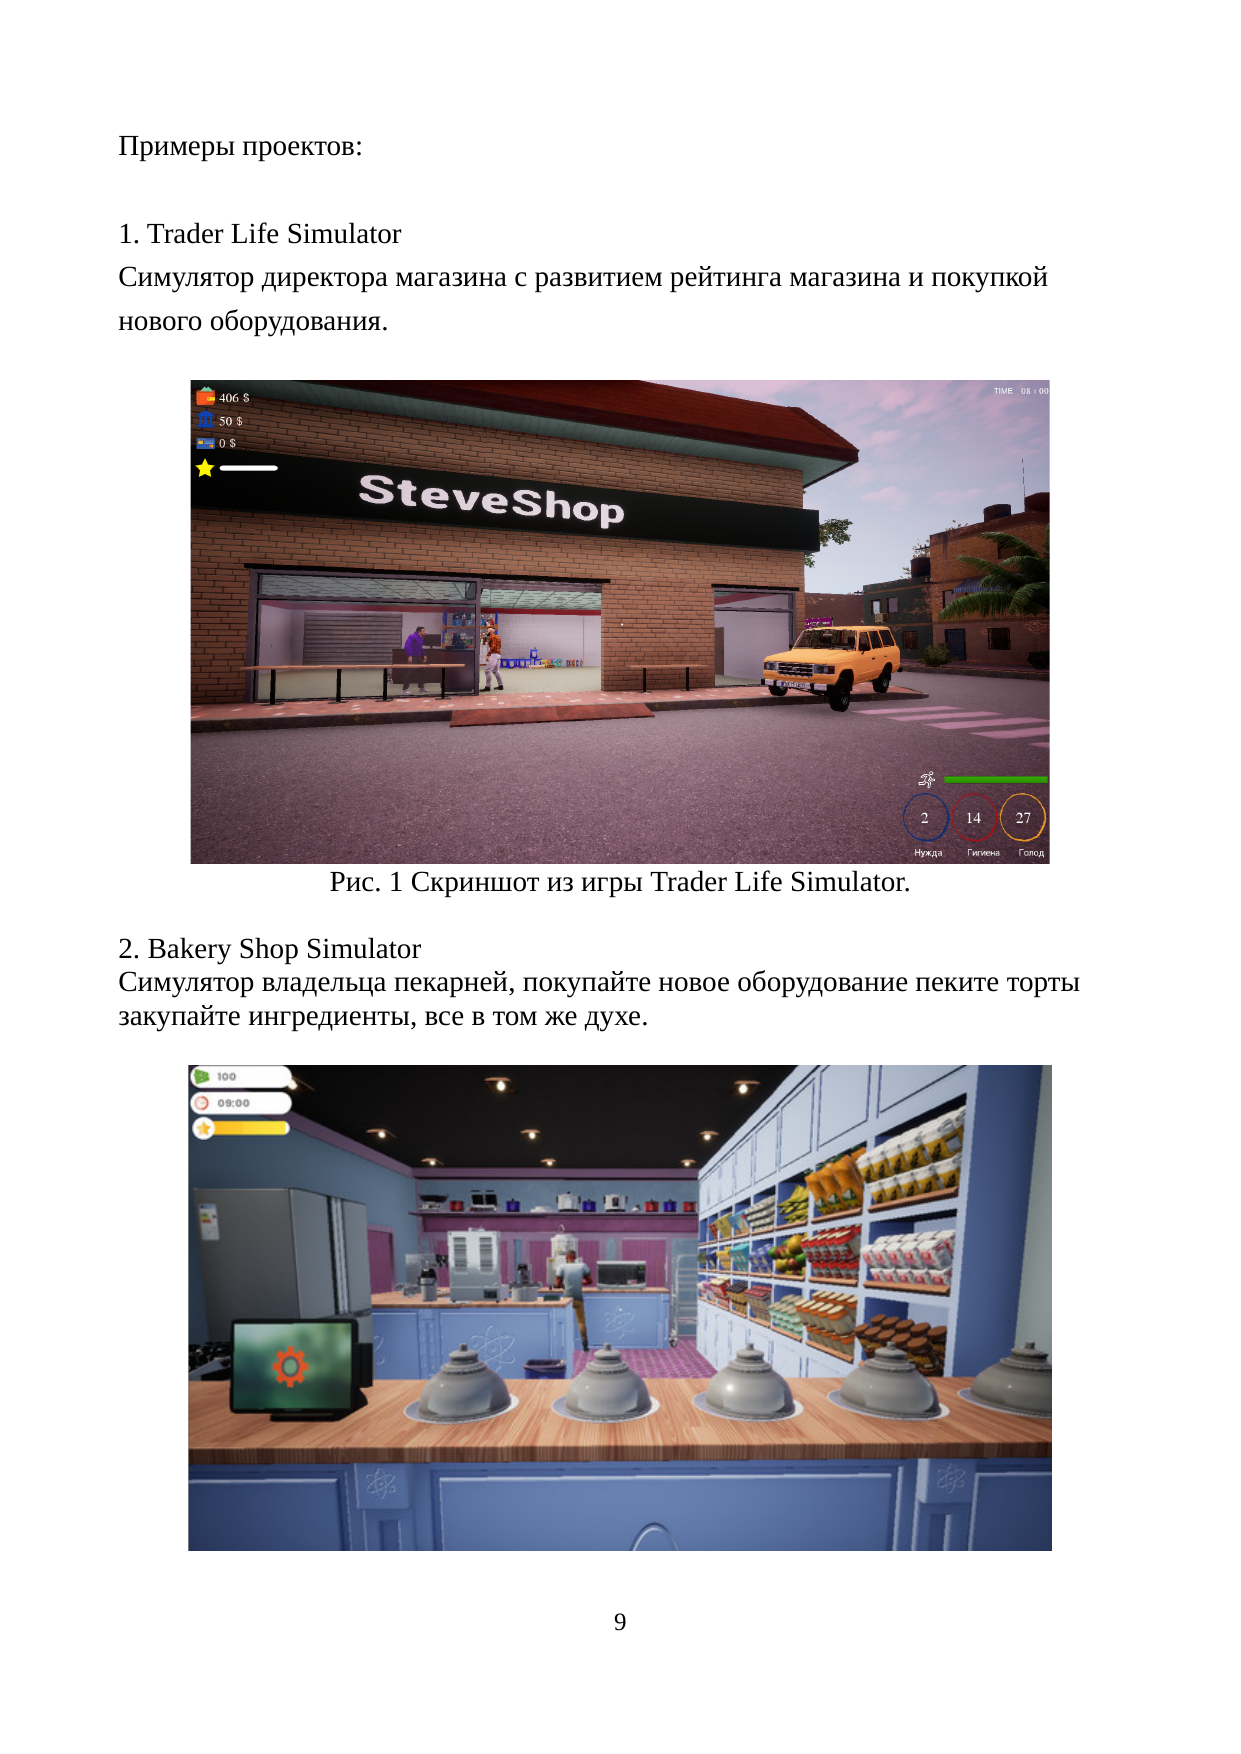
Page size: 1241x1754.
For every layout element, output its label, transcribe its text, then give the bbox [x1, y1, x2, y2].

text 1. Trader Life Simulator [118, 206, 1122, 249]
text Симулятор директора магазина с развитием рейтинга магазина и покупкой нового оборудования. [118, 249, 1122, 337]
picture [190, 380, 1050, 864]
text Примеры проектов: [118, 118, 1122, 162]
text 2. Bakery Shop Simulator [118, 931, 1122, 964]
text Рис. 1 Скриншот из игры Trader Life Simulator. [118, 381, 1122, 897]
picture [188, 1065, 1052, 1551]
text Симулятор владельца пекарней, покупайте новое оборудование пеките торты закупайте ингредиенты, все в том же духе. [118, 964, 1122, 1032]
